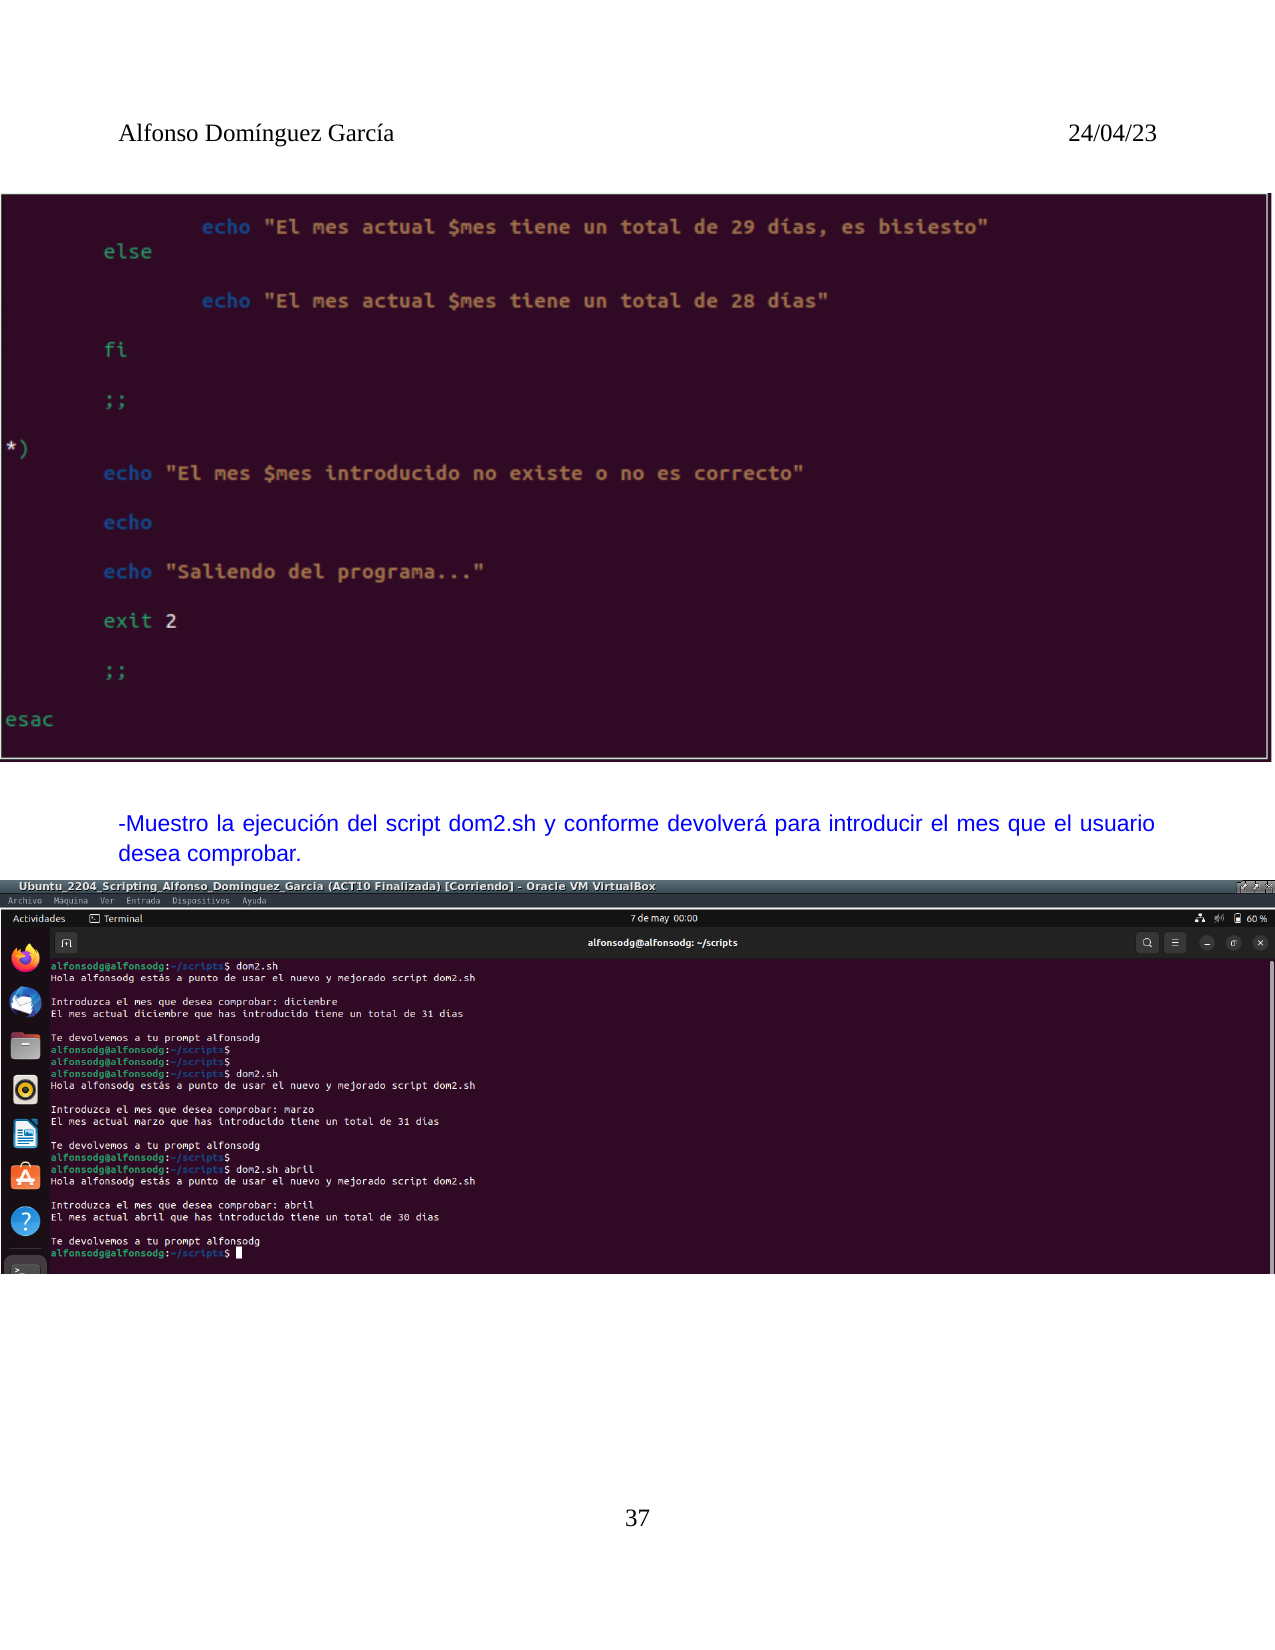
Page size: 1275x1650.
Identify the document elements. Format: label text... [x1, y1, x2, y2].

picture [0, 193, 1272, 762]
picture [0, 880, 1275, 1274]
text -Muestro la ejecución del script dom2.sh y conforme devolverá para introducir el mes que el usuario desea comprobar. [118, 810, 1157, 867]
